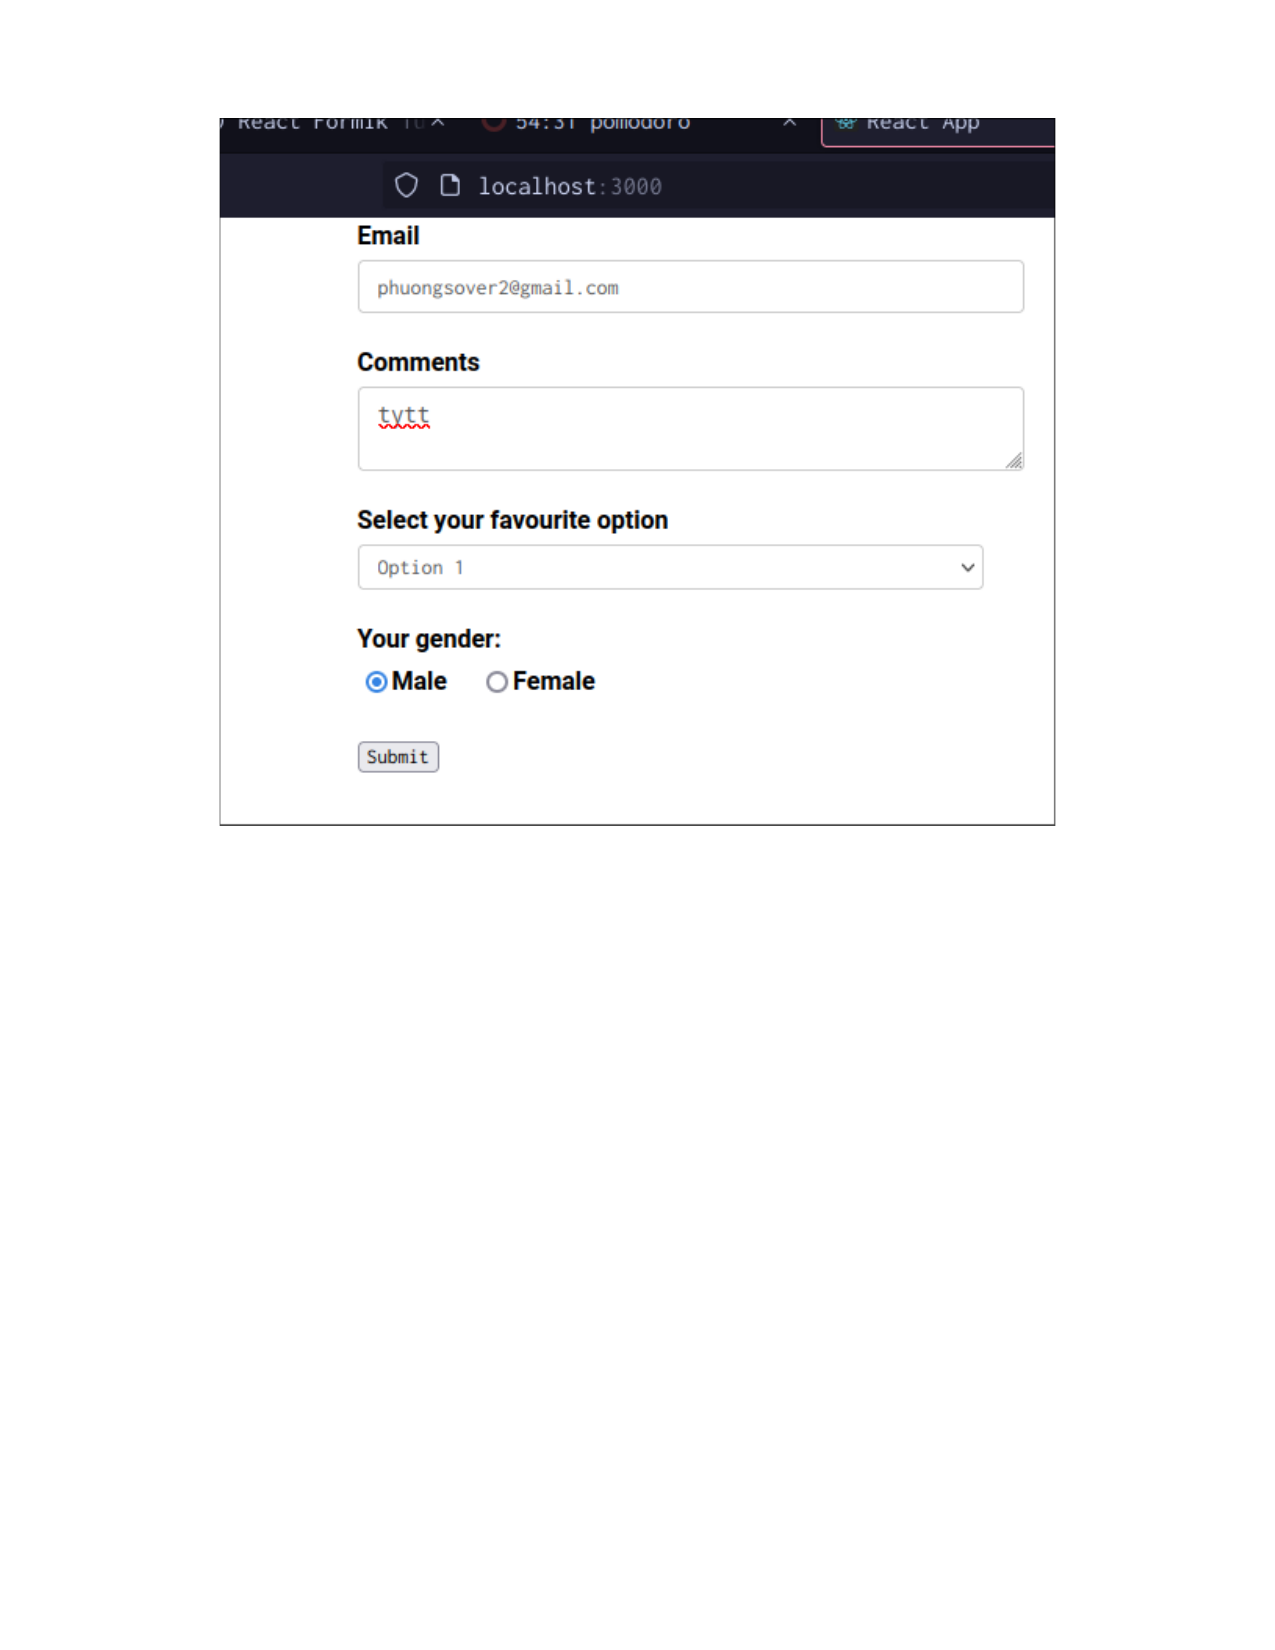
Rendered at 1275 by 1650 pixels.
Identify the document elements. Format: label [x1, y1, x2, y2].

picture [219, 118, 1056, 826]
